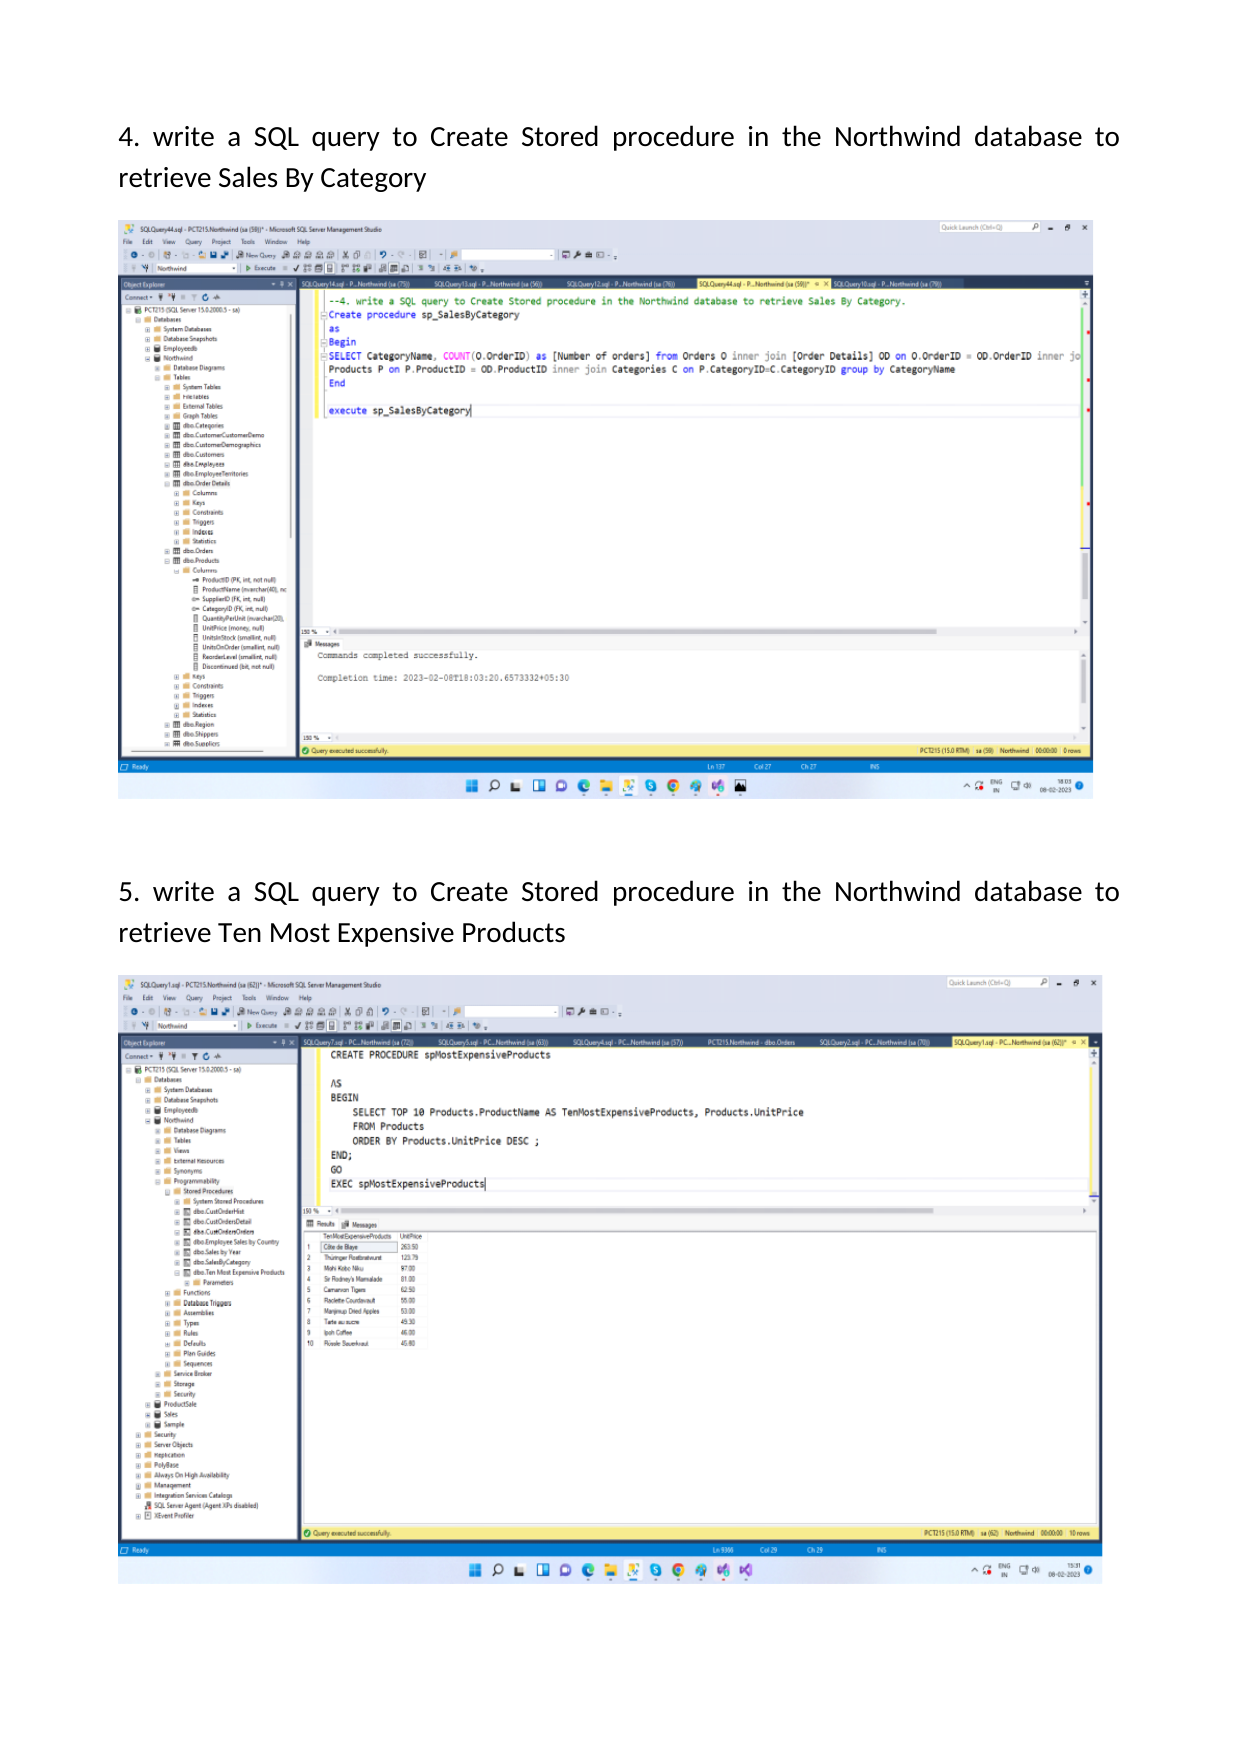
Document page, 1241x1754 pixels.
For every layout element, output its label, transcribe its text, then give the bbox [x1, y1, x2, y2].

text 5. write a SQL query to Create Stored procedure in the Northwind database to retrieve Ten Most Expensive Products [118, 873, 1122, 949]
text 4. write a SQL query to Create Stored procedure in the Northwind database to retrieve Sales By Category [118, 118, 1122, 195]
